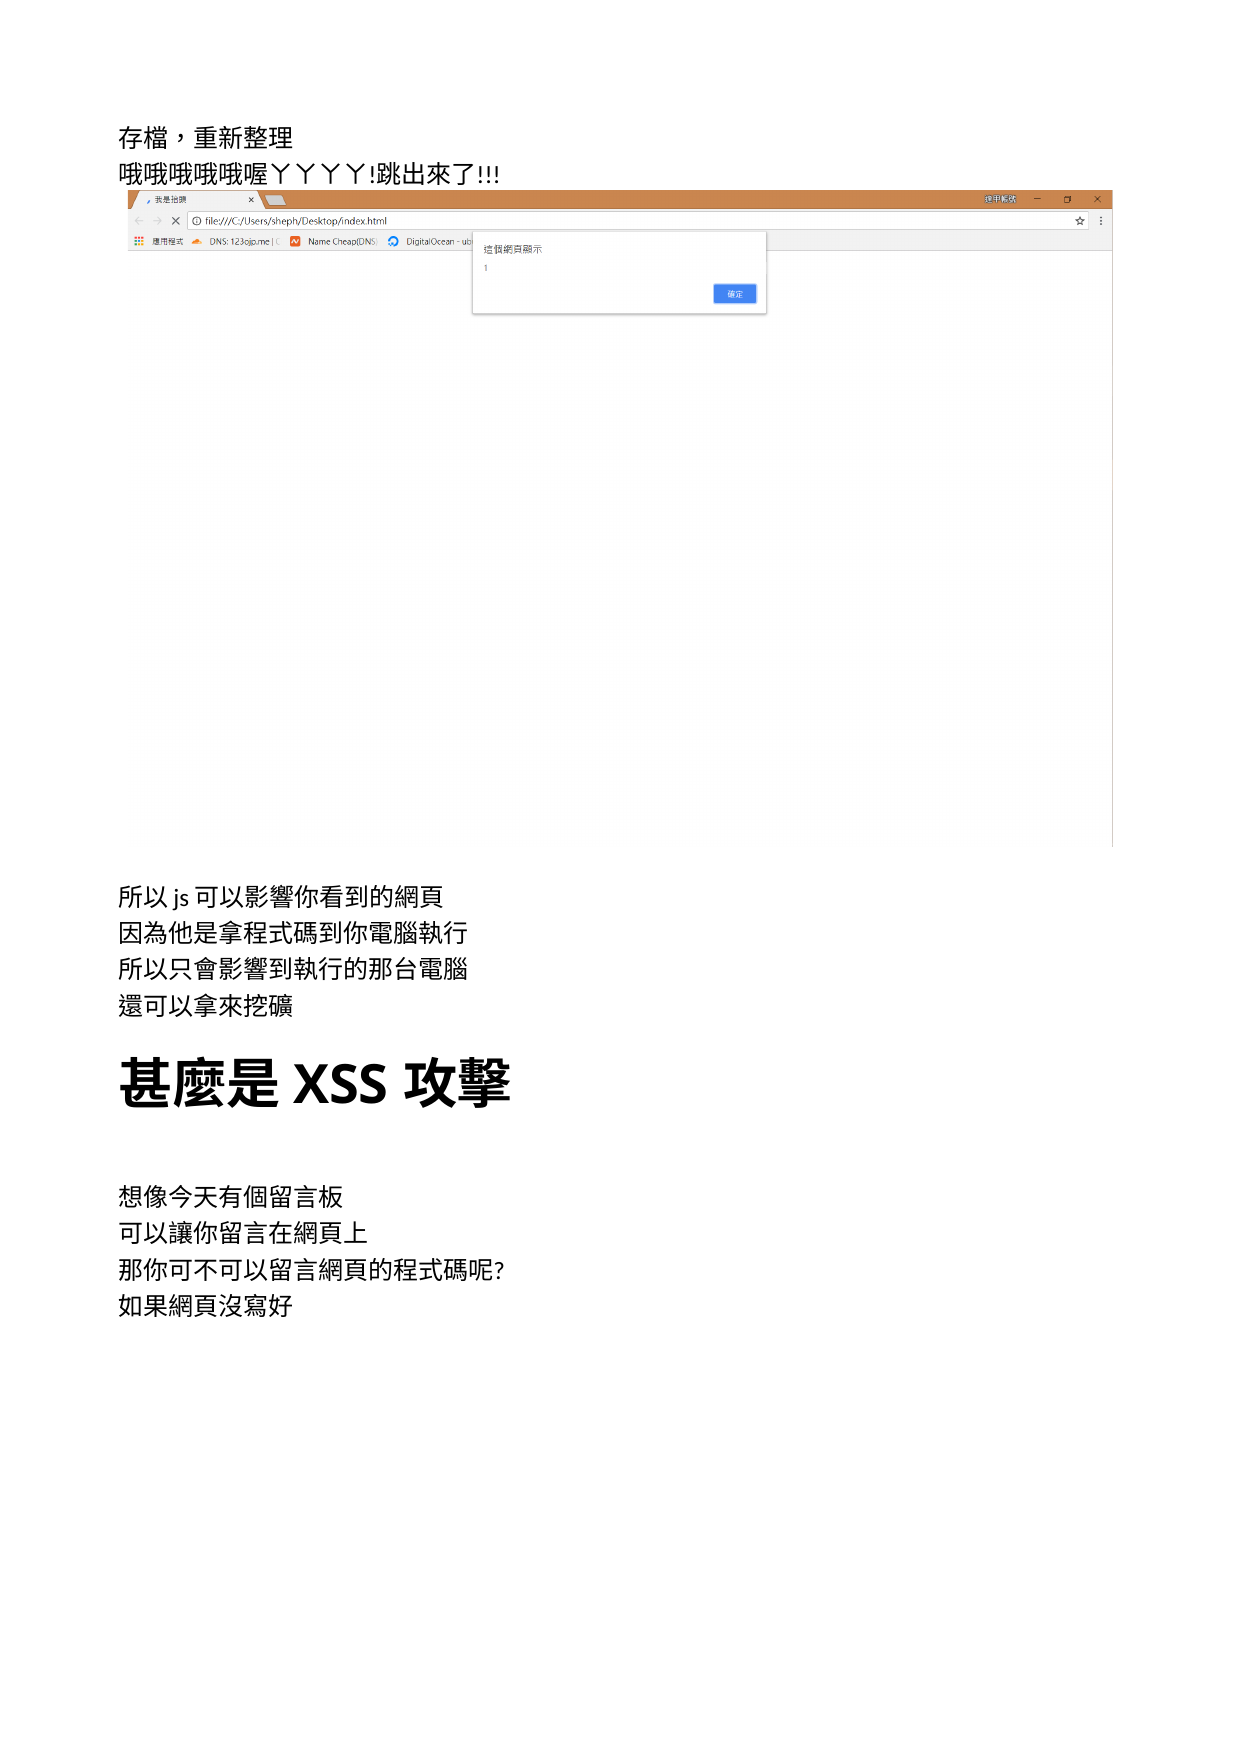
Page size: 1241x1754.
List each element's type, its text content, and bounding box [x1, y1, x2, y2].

text 如果網頁沒寫好 [118, 1286, 1122, 1323]
text 所以只會影響到執行的那台電腦 [118, 950, 1122, 986]
text 那你可不可以留言網頁的程式碼呢? [118, 1250, 1122, 1286]
text 因為他是拿程式碼到你電腦執行 [118, 913, 1122, 950]
text 想像今天有個留言板 [118, 1178, 1122, 1214]
picture [127, 190, 1113, 847]
text 還可以拿來挖礦 [118, 986, 1122, 1022]
subtitle 甚麼是 XSS 攻擊 [118, 1041, 1122, 1120]
text 可以讓你留言在網頁上 [118, 1214, 1122, 1250]
text 哦哦哦哦哦喔ㄚㄚㄚㄚ!跳出來了!!! [118, 154, 1122, 191]
text 存檔，重新整理 [118, 118, 1122, 154]
text 所以js可以影響你看到的網頁 [118, 877, 1122, 913]
